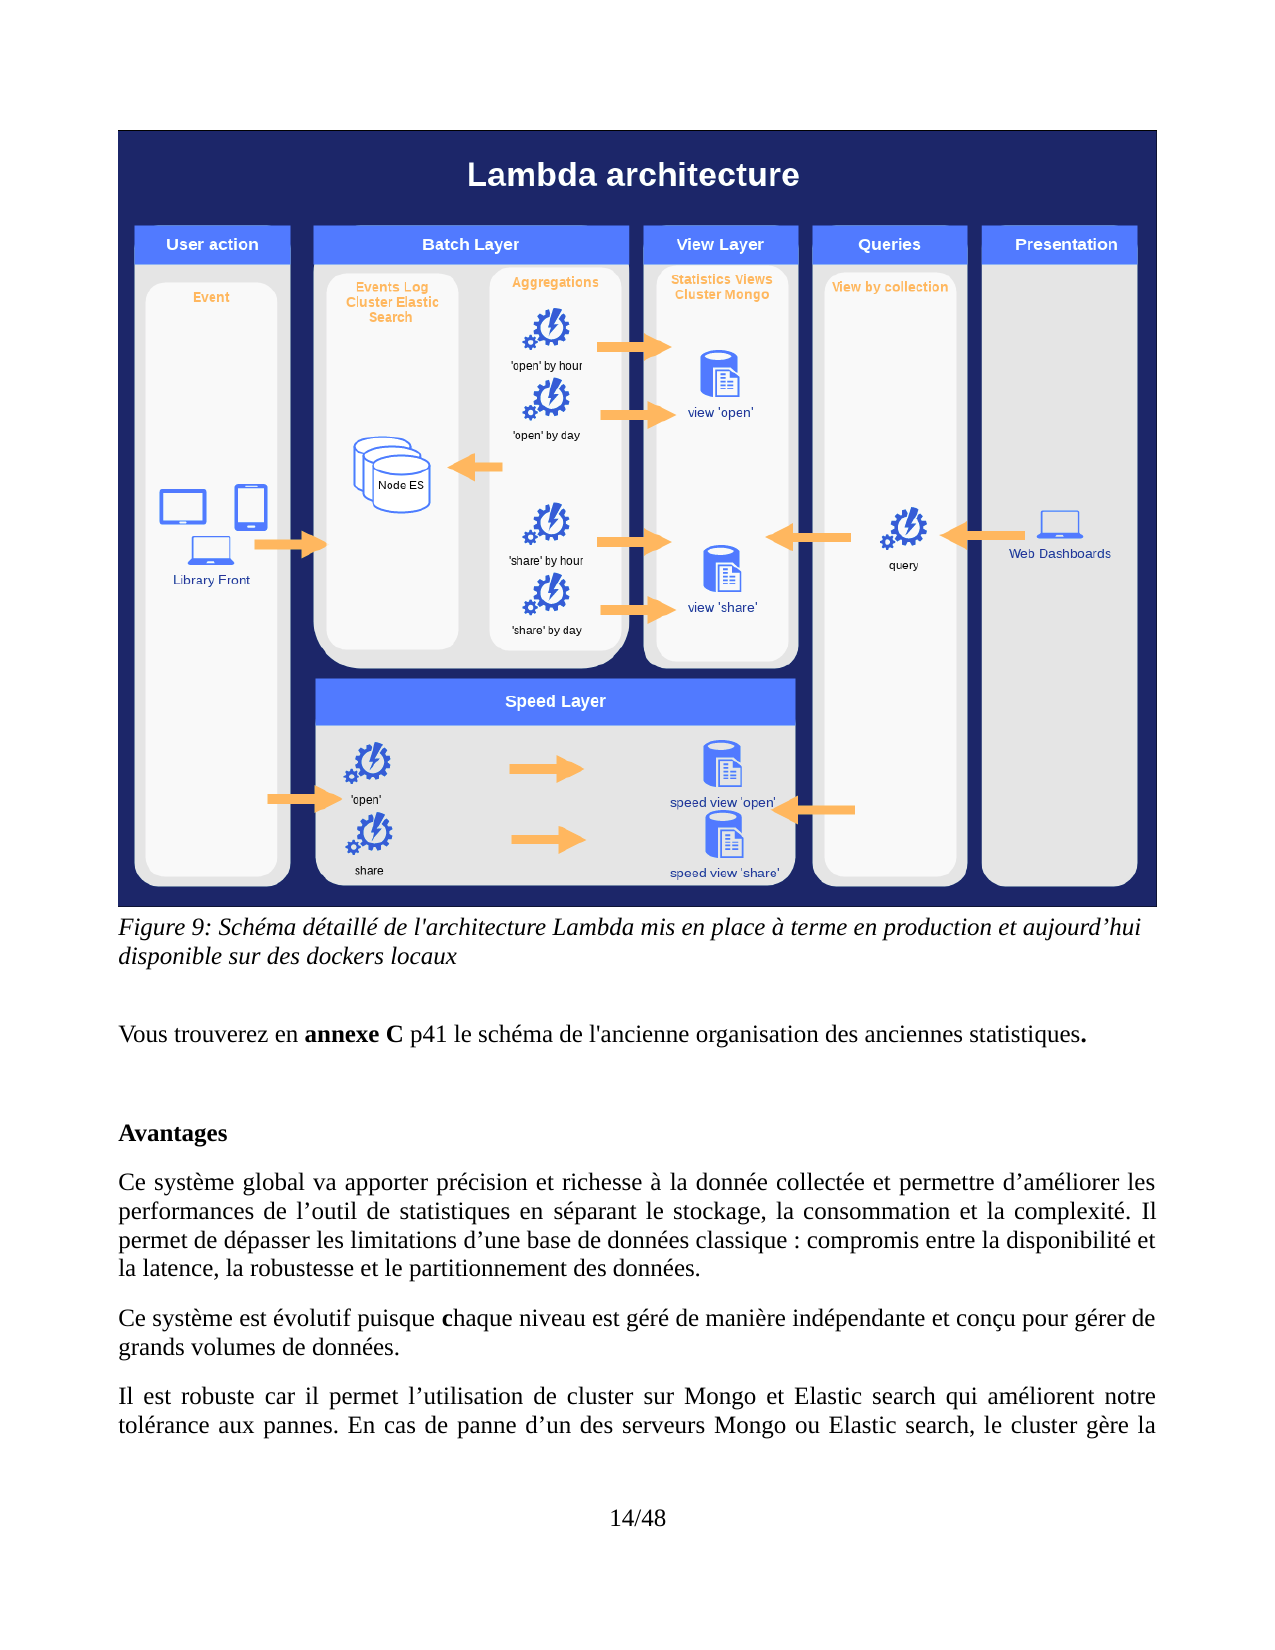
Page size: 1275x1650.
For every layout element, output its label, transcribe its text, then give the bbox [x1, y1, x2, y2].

picture [118, 130, 1157, 907]
text Ce système global va apporter précision et richesse à la donnée collectée et permettre d’améliorer les performances de l’outil de statistiques en séparant le stockage, la consommation et la complexité. Il permet de dépasser les limitations d’une base de données classique : compromis entre la disponibilité et la latence, la robustesse et le partitionnement des données. [118, 1167, 1157, 1282]
text Avantages [118, 1118, 1157, 1147]
text Vous trouverez en annexe C p41 le schéma de l'ancienne organisation des anciennes statistiques. [118, 1019, 1157, 1048]
text Ce système est évolutif puisque chaque niveau est géré de manière indépendante et conçu pour gérer de grands volumes de données. [118, 1303, 1157, 1360]
text Figure 9: Schéma détaillé de l'architecture Lambda mis en place à terme en production et aujourd’hui disponible sur des dockers locaux [118, 907, 1157, 970]
text Il est robuste car il permet l’utilisation de cluster sur Mongo et Elastic search qui améliorent notre tolérance aux pannes. En cas de panne d’un des serveurs Mongo ou Elastic search, le cluster gère la [118, 1381, 1157, 1438]
